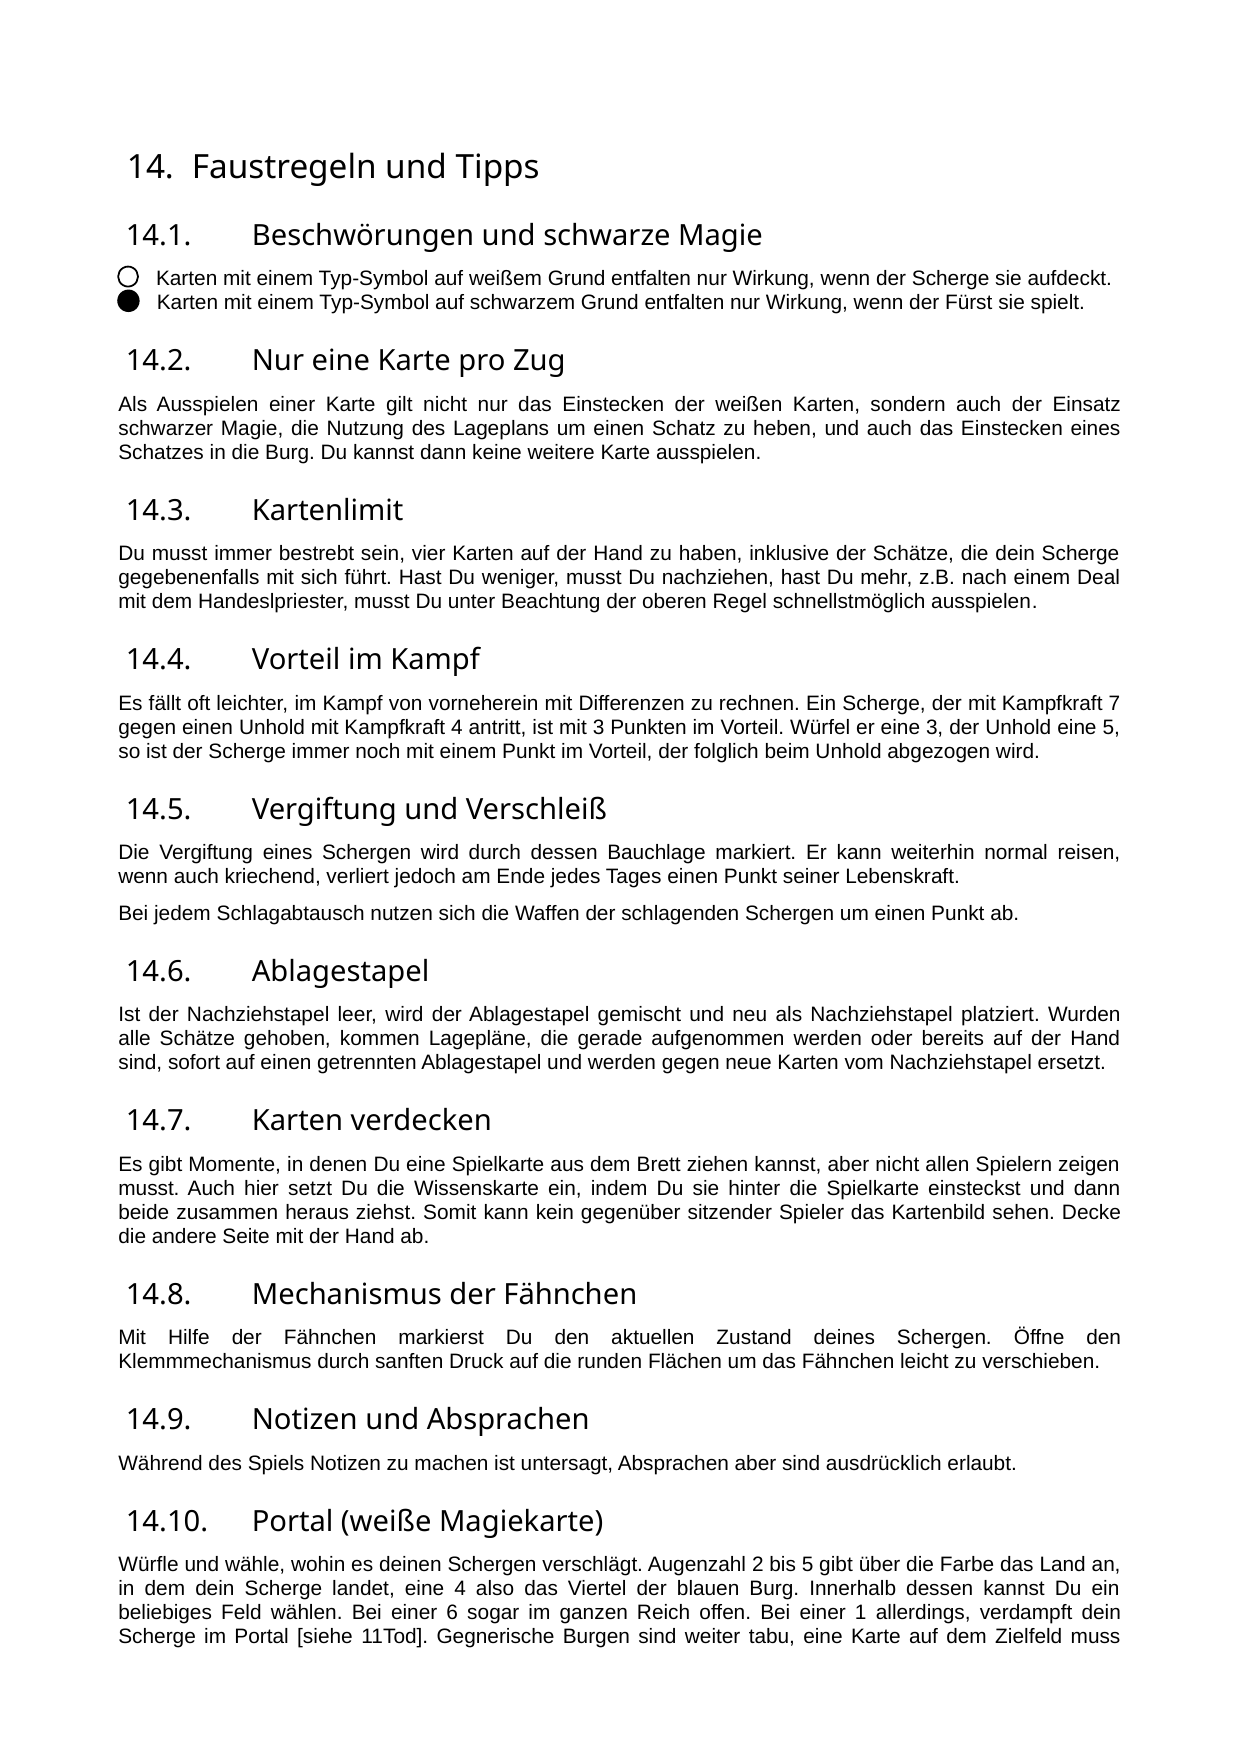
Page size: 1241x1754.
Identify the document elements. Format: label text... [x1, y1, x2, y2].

text Karten mit einem Typ-Symbol auf weißem Grund entfalten nur Wirkung, wenn der Scherge sie aufdeckt. [118, 266, 1122, 290]
text Würfle und wähle, wohin es deinen Schergen verschlägt. Augenzahl 2 bis 5 gibt über die Farbe das Land an, in dem dein Scherge landet, eine 4 also das Viertel der blauen Burg. Innerhalb dessen kannst Du ein beliebiges Feld wählen. Bei einer 6 sogar im ganzen Reich offen. Bei einer 1 allerdings, verdampft dein Scherge im Portal [siehe 11.Tod]. Gegnerische Burgen sind weiter tabu, eine Karte auf dem Zielfeld muss aufgedeckt werden. [118, 1552, 1122, 1648]
text Ist der Nachziehstapel leer, wird der Ablagestapel gemischt und neu als Nachziehstapel platziert. Wurden alle Schätze gehoben, kommen Lagepläne, die gerade aufgenommen werden oder bereits auf der Hand sind, sofort auf einen getrennten Ablagestapel und werden gegen neue Karten vom Nachziehstapel ersetzt. [118, 1002, 1122, 1074]
subtitle Vorteil im Kampf [118, 638, 1122, 678]
text Es gibt Momente, in denen Du eine Spielkarte aus dem Brett ziehen kannst, aber nicht allen Spielern zeigen musst. Auch hier setzt Du die Wissenskarte ein, indem Du sie hinter die Spielkarte einsteckst und dann beide zusammen heraus ziehst. Somit kann kein gegenüber sitzender Spieler das Kartenbild sehen. Decke die andere Seite mit der Hand ab. [118, 1152, 1122, 1247]
subtitle Ablagestapel [118, 950, 1122, 990]
text Mit Hilfe der Fähnchen markierst Du den aktuellen Zustand deines Schergen. Öffne den Klemmmechanismus durch sanften Druck auf die runden Flächen um das Fähnchen leicht zu verschieben. [118, 1325, 1122, 1373]
subtitle Faustregeln und Tipps [118, 143, 1122, 188]
text Du musst immer bestrebt sein, vier Karten auf der Hand zu haben, inklusive der Schätze, die dein Scherge gegebenenfalls mit sich führt. Hast Du weniger, musst Du nachziehen, hast Du mehr, z.B. nach einem Deal mit dem Handeslpriester, musst Du unter Beachtung der oberen Regel schnellstmöglich ausspielen. [118, 541, 1122, 613]
text Bei jedem Schlagabtausch nutzen sich die Waffen der schlagenden Schergen um einen Punkt ab. [118, 901, 1122, 924]
subtitle Notizen und Absprachen [118, 1398, 1122, 1438]
subtitle Karten verdecken [118, 1099, 1122, 1139]
text Es fällt oft leichter, im Kampf von vorneherein mit Differenzen zu rechnen. Ein Scherge, der mit Kampfkraft 7 gegen einen Unhold mit Kampfkraft 4 antritt, ist mit 3 Punkten im Vorteil. Würfel er eine 3, der Unhold eine 5, so ist der Scherge immer noch mit einem Punkt im Vorteil, der folglich beim Unhold abgezogen wird. [118, 691, 1122, 762]
subtitle Portal (weiße Magiekarte) [118, 1500, 1122, 1540]
subtitle Mechanismus der Fähnchen [118, 1273, 1122, 1313]
subtitle Nur eine Karte pro Zug [118, 339, 1122, 379]
text Während des Spiels Notizen zu machen ist untersagt, Absprachen aber sind ausdrücklich erlaubt. [118, 1451, 1122, 1474]
text Als Ausspielen einer Karte gilt nicht nur das Einstecken der weißen Karten, sondern auch der Einsatz schwarzer Magie, die Nutzung des Lageplans um einen Schatz zu heben, und auch das Einstecken eines Schatzes in die Burg. Du kannst dann keine weitere Karte ausspielen. [118, 392, 1122, 463]
text Karten mit einem Typ-Symbol auf schwarzem Grund entfalten nur Wirkung, wenn der Fürst sie spielt. [118, 290, 1122, 314]
subtitle Vergiftung und Verschleiß [118, 788, 1122, 828]
text Die Vergiftung eines Schergen wird durch dessen Bauchlage markiert. Er kann weiterhin normal reisen, wenn auch kriechend, verliert jedoch am Ende jedes Tages einen Punkt seiner Lebenskraft. [118, 840, 1122, 888]
subtitle Beschwörungen und schwarze Magie [118, 214, 1122, 254]
subtitle Kartenlimit [118, 489, 1122, 529]
